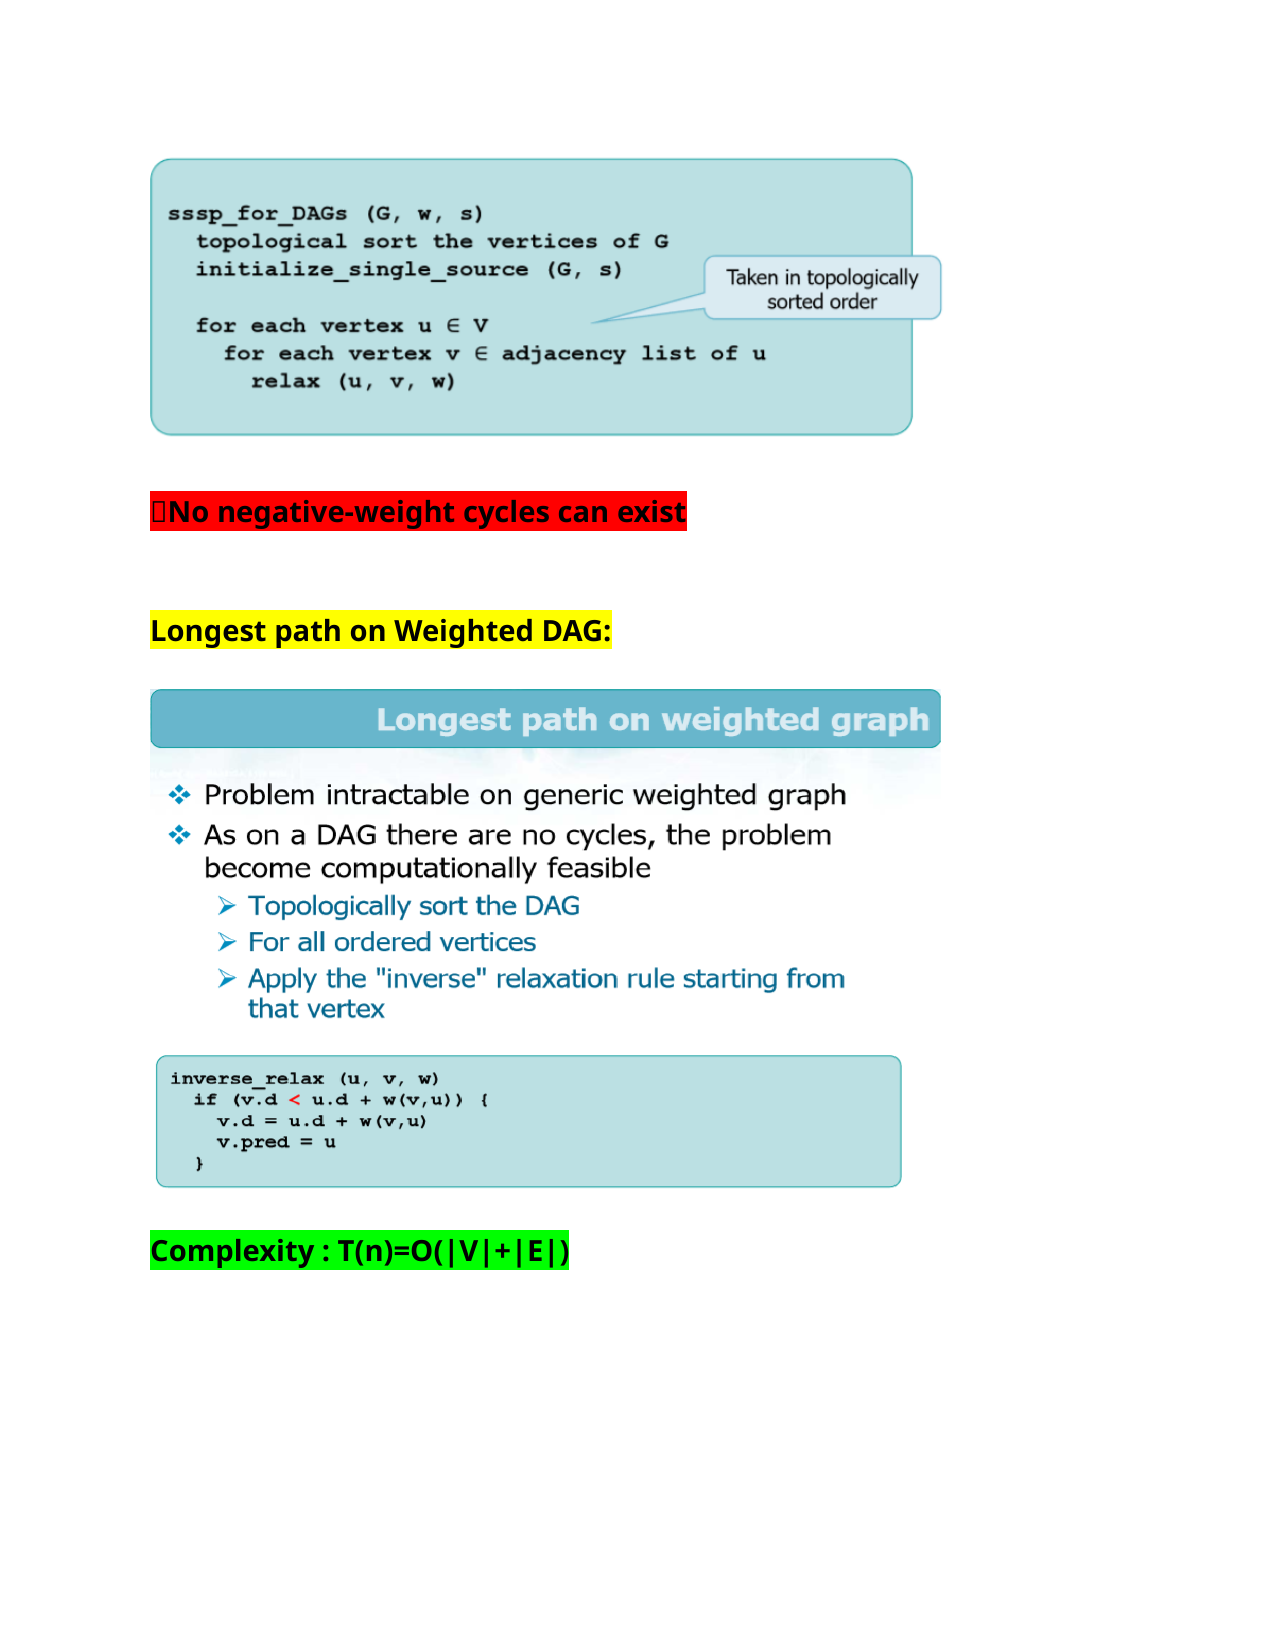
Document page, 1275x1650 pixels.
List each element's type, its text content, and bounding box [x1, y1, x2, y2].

subtitle Complexity : T(n)=O(|V|+|E|) [150, 1230, 1125, 1270]
subtitle Longest path on Weighted DAG: [150, 610, 1125, 649]
subtitle No negative-weight cycles can exist [150, 491, 1125, 531]
